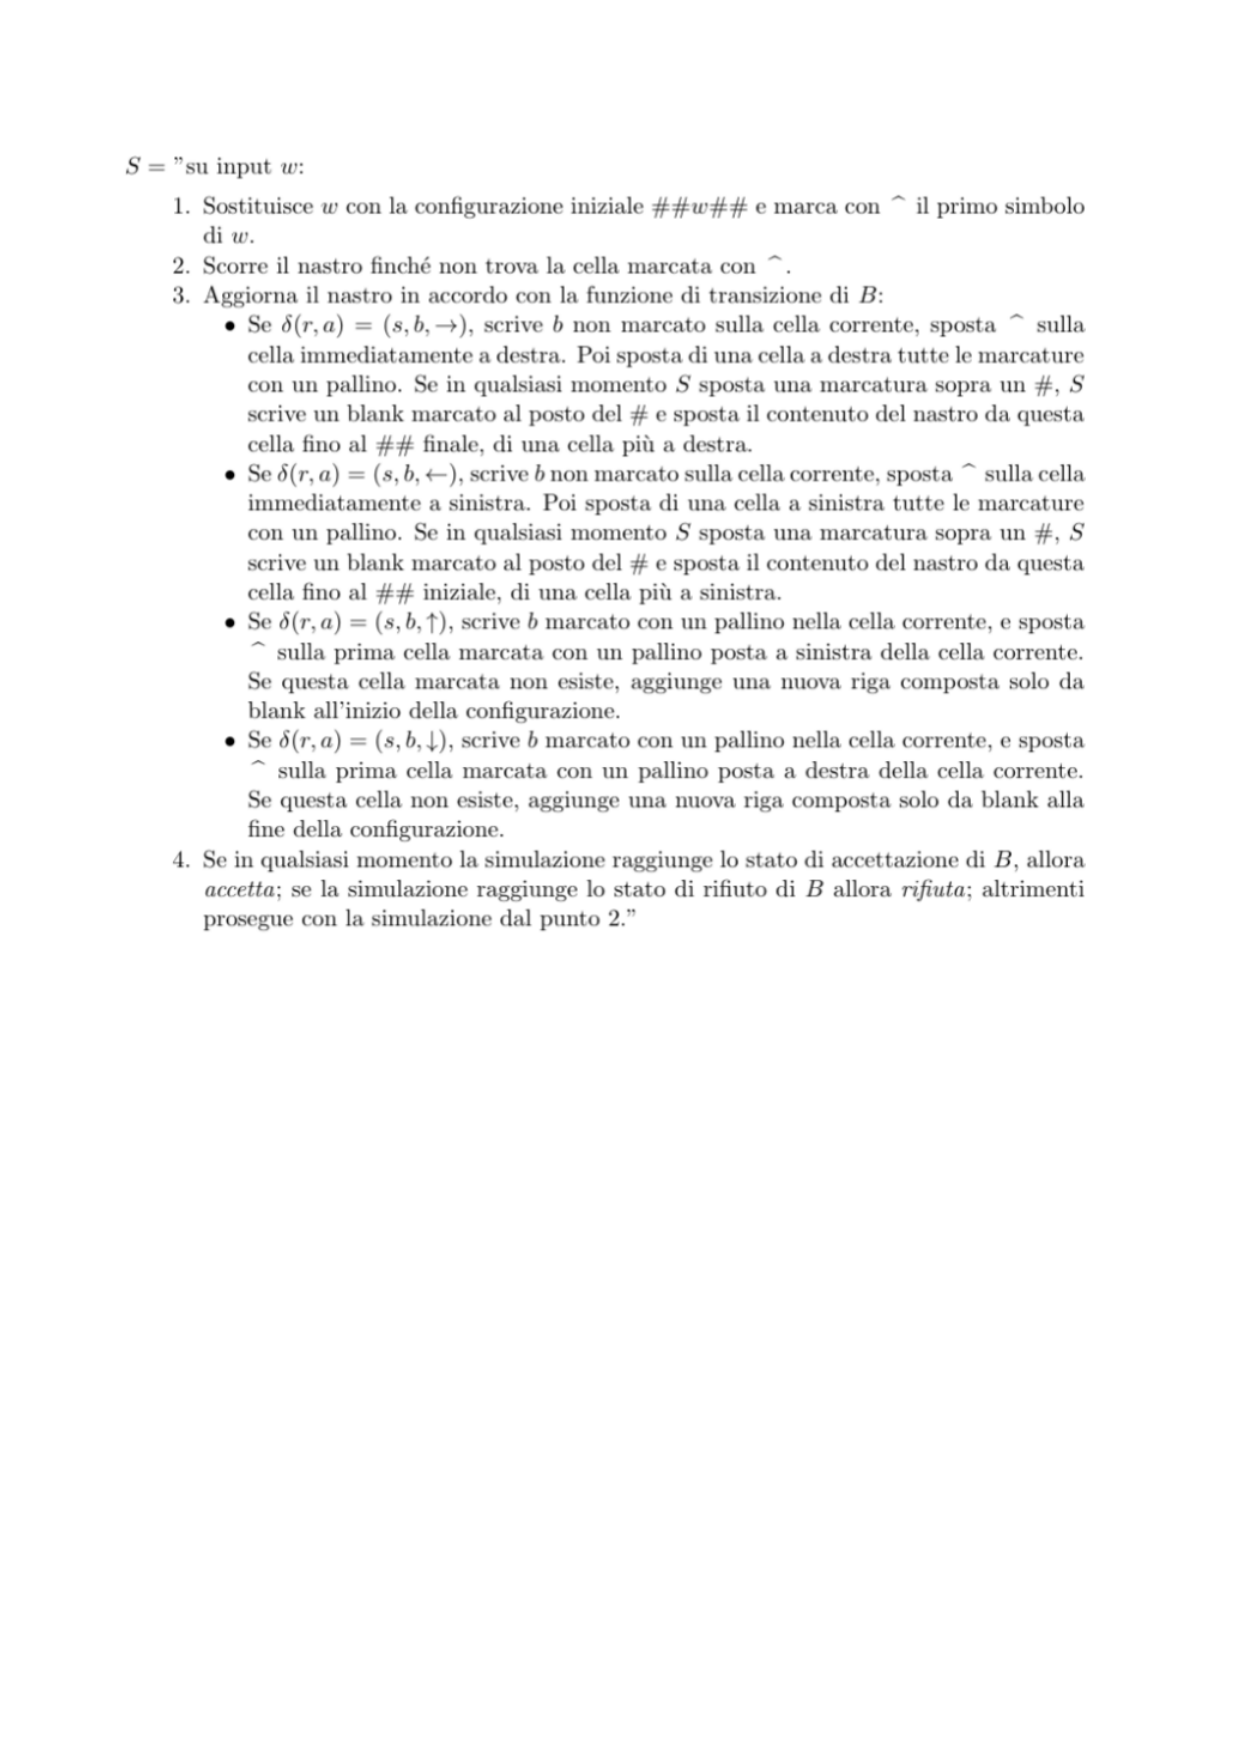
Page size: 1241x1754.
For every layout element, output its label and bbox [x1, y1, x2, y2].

picture [118, 147, 1123, 966]
